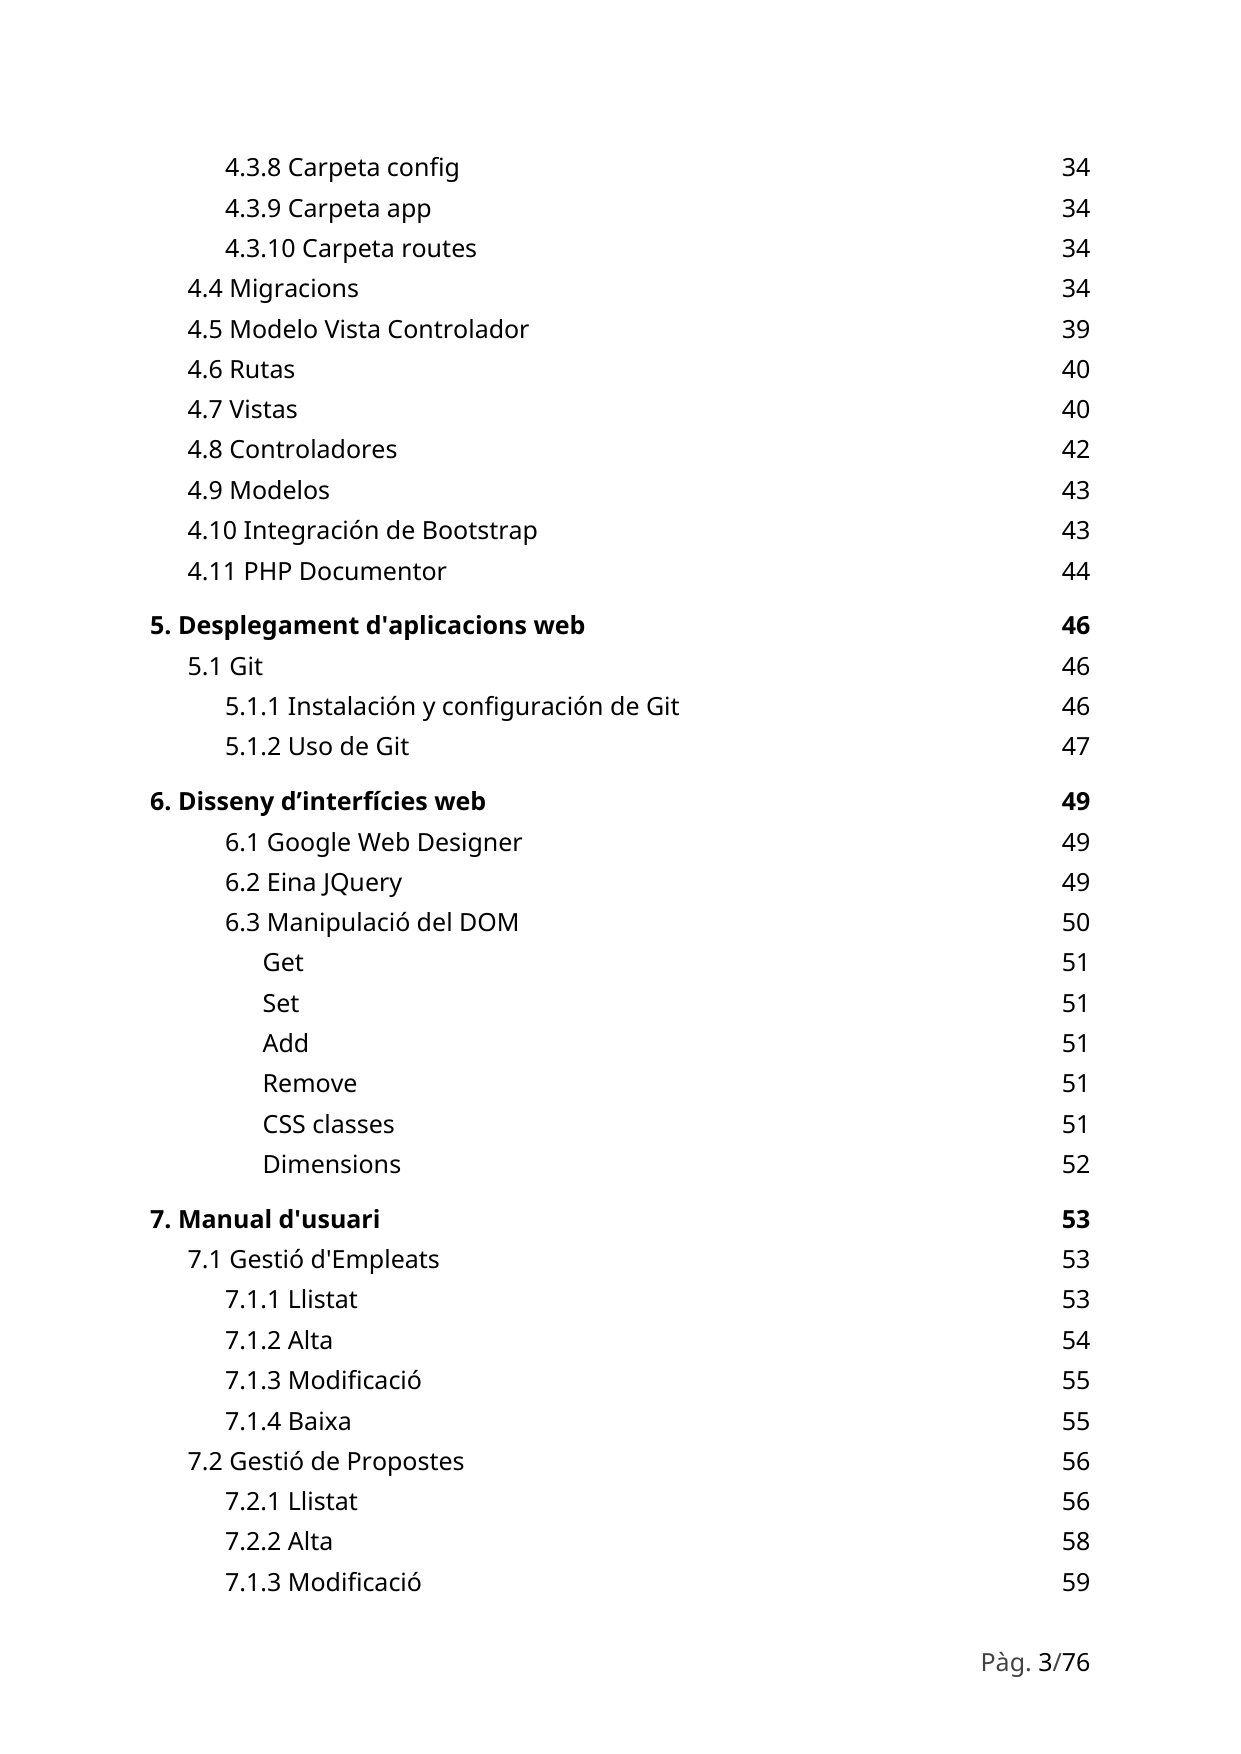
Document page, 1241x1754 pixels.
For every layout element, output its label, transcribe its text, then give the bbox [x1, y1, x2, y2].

text 5.1 Git 46 [187, 648, 1090, 682]
text 7.1.2 Alta 54 [225, 1322, 1090, 1357]
text 6.3 Manipulació del DOM 50 [225, 905, 1090, 939]
text Dimensions 52 [262, 1147, 1090, 1181]
text 4.11 PHP Documentor 44 [187, 553, 1090, 587]
text 4.4 Migracions 34 [187, 271, 1090, 305]
text 7. Manual d'usuari 53 [150, 1202, 1090, 1236]
text 6. Disseny d’interfícies web 49 [150, 784, 1090, 818]
text 4.10 Integración de Bootstrap 43 [187, 513, 1090, 547]
text 4.3.9 Carpeta app 34 [225, 190, 1090, 224]
text 4.3.8 Carpeta config 34 [225, 150, 1090, 184]
text 4.7 Vistas 40 [187, 392, 1090, 426]
text 7.1.3 Modificació 55 [225, 1363, 1090, 1397]
text 6.1 Google Web Designer 49 [225, 824, 1090, 858]
text Get 51 [262, 945, 1090, 979]
text Remove 51 [262, 1066, 1090, 1100]
text 5.1.1 Instalación y configuración de Git 46 [225, 689, 1090, 723]
text 7.1 Gestió d'Empleats 53 [187, 1242, 1090, 1276]
text 7.2.1 Llistat 56 [225, 1484, 1090, 1518]
text CSS classes 51 [262, 1106, 1090, 1140]
text 7.2.2 Alta 58 [225, 1524, 1090, 1558]
text Set 51 [262, 985, 1090, 1019]
text 5.1.2 Uso de Git 47 [225, 729, 1090, 763]
text 5. Desplegament d'aplicacions web 46 [150, 608, 1090, 642]
text Add 51 [262, 1026, 1090, 1060]
text 4.6 Rutas 40 [187, 352, 1090, 386]
text 4.3.10 Carpeta routes 34 [225, 231, 1090, 265]
text 4.8 Controladores 42 [187, 432, 1090, 466]
text 7.1.4 Baixa 55 [225, 1403, 1090, 1437]
text 6.2 Eina JQuery 49 [225, 864, 1090, 898]
text 4.9 Modelos 43 [187, 472, 1090, 507]
text 7.1.1 Llistat 53 [225, 1282, 1090, 1316]
text 7.2 Gestió de Propostes 56 [187, 1443, 1090, 1477]
text 4.5 Modelo Vista Controlador 39 [187, 311, 1090, 345]
text 7.1.3 Modificació 59 [225, 1564, 1090, 1598]
